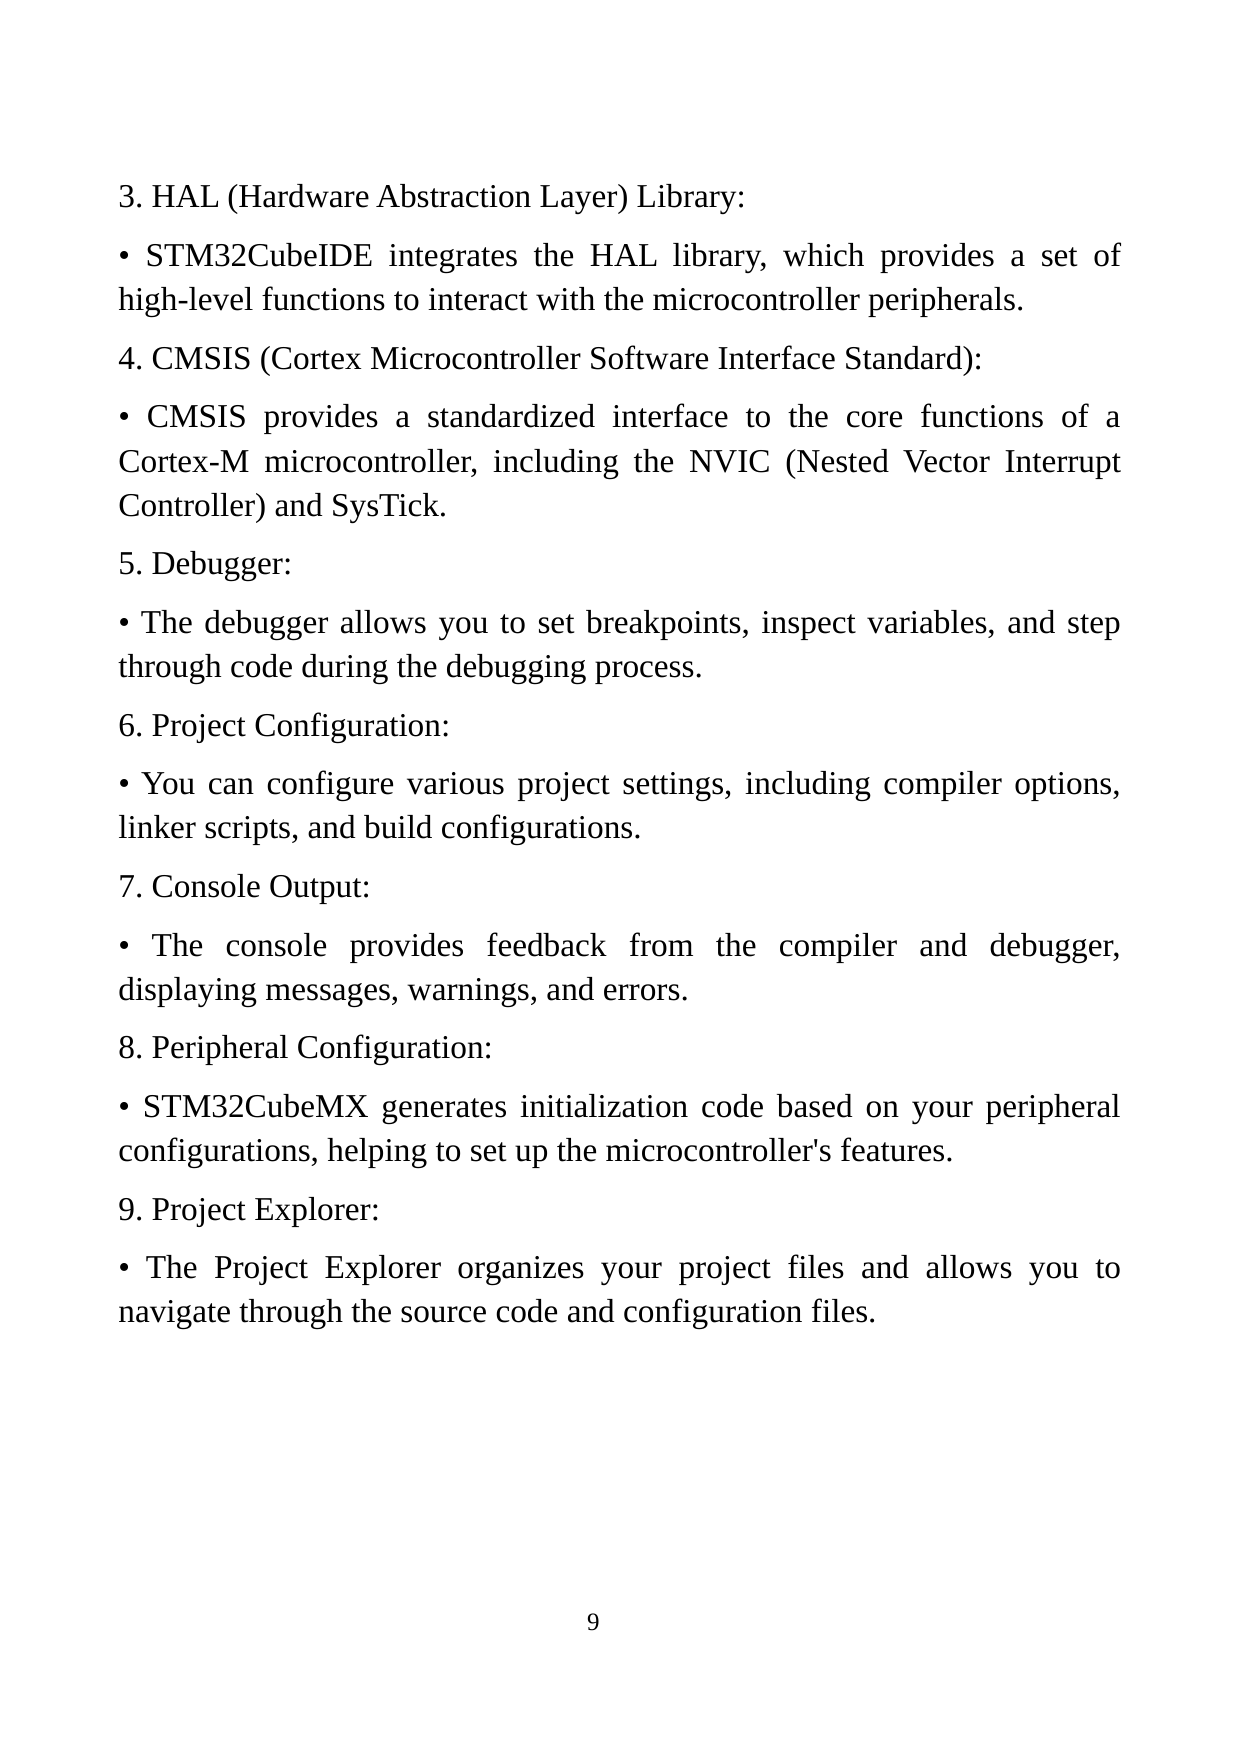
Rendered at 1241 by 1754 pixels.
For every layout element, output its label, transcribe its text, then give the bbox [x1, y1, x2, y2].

text • STM32CubeMX generates initialization code based on your peripheral configurations, helping to set up the microcontroller's features. [118, 1086, 1122, 1169]
text • The console provides feedback from the compiler and debugger, displaying messages, warnings, and errors. [118, 925, 1122, 1007]
text 7. Console Output: [118, 866, 1122, 904]
text 9. Project Explorer: [118, 1189, 1122, 1227]
text • The debugger allows you to set breakpoints, inspect variables, and step through code during the debugging process. [118, 602, 1122, 684]
text • The Project Explorer organizes your project files and allows you to navigate through the source code and configuration files. [118, 1248, 1122, 1330]
text • You can configure various project settings, including compiler options, linker scripts, and build configurations. [118, 763, 1122, 846]
text 4. CMSIS (Cortex Microcontroller Software Interface Standard): [118, 338, 1122, 376]
text 5. Debugger: [118, 543, 1122, 582]
text 6. Project Configuration: [118, 705, 1122, 743]
text 3. HAL (Hardware Abstraction Layer) Library: [118, 177, 1122, 215]
text • CMSIS provides a standardized interface to the core functions of a Cortex-M microcontroller, including the NVIC (Nested Vector Interrupt Controller) and SysTick. [118, 397, 1122, 523]
text 8. Peripheral Configuration: [118, 1028, 1122, 1066]
text • STM32CubeIDE integrates the HAL library, which provides a set of high-level functions to interact with the microcontroller peripherals. [118, 235, 1122, 318]
